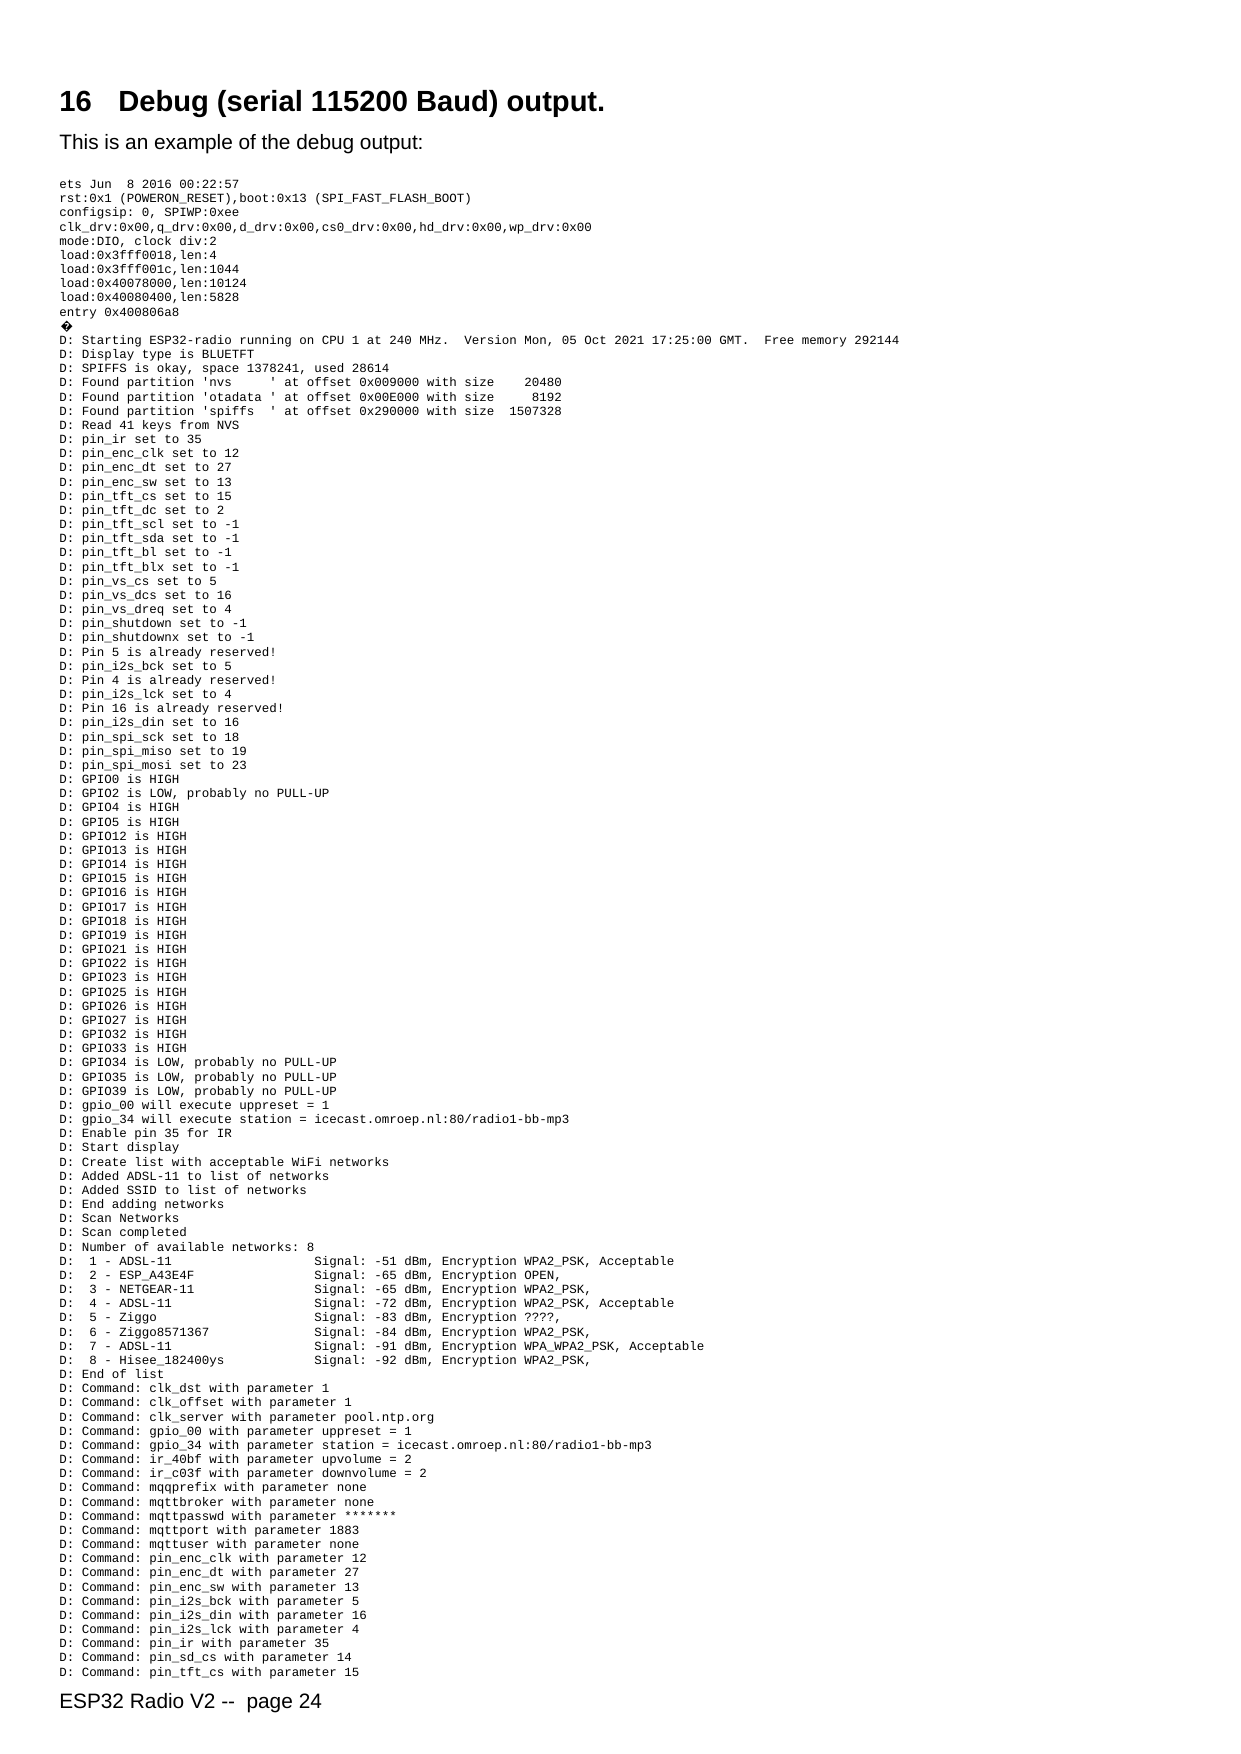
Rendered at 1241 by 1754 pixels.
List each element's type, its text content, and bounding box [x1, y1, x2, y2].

text D: 8 - Hisee_182400ys Signal: -92 dBm, Encryption WPA2_PSK, [59, 1354, 1181, 1368]
text D: Found partition 'nvs ' at offset 0x009000 with size 20480 [59, 376, 1181, 391]
text D: Found partition 'otadata ' at offset 0x00E000 with size 8192 [59, 391, 1181, 405]
text D: Pin 16 is already reserved! [59, 702, 1181, 716]
text D: GPIO16 is HIGH [59, 886, 1181, 901]
text D: 4 - ADSL-11 Signal: -72 dBm, Encryption WPA2_PSK, Acceptable [59, 1297, 1181, 1311]
text D: pin_spi_mosi set to 23 [59, 759, 1181, 773]
text D: pin_tft_cs set to 15 [59, 490, 1181, 504]
text D: GPIO17 is HIGH [59, 901, 1181, 915]
text D: GPIO21 is HIGH [59, 943, 1181, 957]
text D: SPIFFS is okay, space 1378241, used 28614 [59, 362, 1181, 376]
text D: Command: pin_i2s_bck with parameter 5 [59, 1595, 1181, 1609]
text D: 2 - ESP_A43E4F Signal: -65 dBm, Encryption OPEN, [59, 1269, 1181, 1283]
text D: gpio_34 will execute station = icecast.omroep.nl:80/radio1-bb-mp3 [59, 1113, 1181, 1127]
text D: Start display [59, 1141, 1181, 1156]
text This is an example of the debug output: [59, 130, 1181, 154]
text D: GPIO32 is HIGH [59, 1028, 1181, 1042]
text D: pin_enc_sw set to 13 [59, 476, 1181, 490]
text D: Found partition 'spiffs ' at offset 0x290000 with size 1507328 [59, 405, 1181, 419]
text D: Command: mqqprefix with parameter none [59, 1481, 1181, 1496]
text D: Pin 5 is already reserved! [59, 646, 1181, 660]
text D: 6 - Ziggo8571367 Signal: -84 dBm, Encryption WPA2_PSK, [59, 1326, 1181, 1340]
text D: GPIO4 is HIGH [59, 801, 1181, 816]
text D: GPIO25 is HIGH [59, 986, 1181, 1000]
text D: 3 - NETGEAR-11 Signal: -65 dBm, Encryption WPA2_PSK, [59, 1283, 1181, 1297]
text D: Number of available networks: 8 [59, 1241, 1181, 1255]
text D: Command: ir_40bf with parameter upvolume = 2 [59, 1453, 1181, 1467]
text D: Scan Networks [59, 1212, 1181, 1226]
text D: Create list with acceptable WiFi networks [59, 1156, 1181, 1170]
text load:0x3fff001c,len:1044 [59, 263, 1181, 277]
text D: Command: mqttbroker with parameter none [59, 1496, 1181, 1510]
text D: pin_vs_cs set to 5 [59, 575, 1181, 589]
text ets Jun 8 2016 00:22:57 [59, 178, 1181, 192]
text D: Command: pin_i2s_din with parameter 16 [59, 1609, 1181, 1623]
text D: Command: mqttport with parameter 1883 [59, 1524, 1181, 1538]
text D: GPIO5 is HIGH [59, 816, 1181, 830]
text D: GPIO33 is HIGH [59, 1042, 1181, 1056]
text D: pin_i2s_din set to 16 [59, 716, 1181, 731]
text D: GPIO18 is HIGH [59, 915, 1181, 929]
text D: Command: gpio_00 with parameter uppreset = 1 [59, 1425, 1181, 1439]
text D: pin_vs_dcs set to 16 [59, 589, 1181, 603]
text D: Command: pin_ir with parameter 35 [59, 1637, 1181, 1651]
text D: End of list [59, 1368, 1181, 1382]
text D: Command: gpio_34 with parameter station = icecast.omroep.nl:80/radio1-bb-mp3 [59, 1439, 1181, 1453]
text D: Command: pin_sd_cs with parameter 14 [59, 1651, 1181, 1666]
text D: pin_i2s_lck set to 4 [59, 688, 1181, 702]
text D: 7 - ADSL-11 Signal: -91 dBm, Encryption WPA_WPA2_PSK, Acceptable [59, 1340, 1181, 1354]
text D: GPIO27 is HIGH [59, 1014, 1181, 1028]
text D: GPIO26 is HIGH [59, 1000, 1181, 1014]
text load:0x40078000,len:10124 [59, 277, 1181, 291]
text D: GPIO39 is LOW, probably no PULL-UP [59, 1085, 1181, 1099]
text load:0x3fff0018,len:4 [59, 249, 1181, 263]
text D: gpio_00 will execute uppreset = 1 [59, 1099, 1181, 1113]
text D: pin_i2s_bck set to 5 [59, 660, 1181, 674]
text D: pin_enc_dt set to 27 [59, 461, 1181, 476]
text D: 1 - ADSL-11 Signal: -51 dBm, Encryption WPA2_PSK, Acceptable [59, 1255, 1181, 1269]
text D: Pin 4 is already reserved! [59, 674, 1181, 688]
text D: Command: mqttpasswd with parameter ******* [59, 1510, 1181, 1524]
text D: pin_vs_dreq set to 4 [59, 603, 1181, 617]
text D: Starting ESP32-radio running on CPU 1 at 240 MHz. Version Mon, 05 Oct 2021 17:25:00 GMT. Free memory 292144 [59, 334, 1181, 348]
text D: GPIO14 is HIGH [59, 858, 1181, 872]
text clk_drv:0x00,q_drv:0x00,d_drv:0x00,cs0_drv:0x00,hd_drv:0x00,wp_drv:0x00 [59, 221, 1181, 235]
text D: pin_shutdown set to -1 [59, 617, 1181, 631]
text D: GPIO15 is HIGH [59, 872, 1181, 886]
text D: 5 - Ziggo Signal: -83 dBm, Encryption ????, [59, 1311, 1181, 1326]
text rst:0x1 (POWERON_RESET),boot:0x13 (SPI_FAST_FLASH_BOOT) [59, 192, 1181, 206]
text D: pin_tft_bl set to -1 [59, 546, 1181, 561]
text D: pin_enc_clk set to 12 [59, 447, 1181, 461]
text D: Display type is BLUETFT [59, 348, 1181, 362]
text D: Command: pin_enc_dt with parameter 27 [59, 1566, 1181, 1581]
text D: Command: pin_i2s_lck with parameter 4 [59, 1623, 1181, 1637]
text mode:DIO, clock div:2 [59, 235, 1181, 249]
text D: Scan completed [59, 1226, 1181, 1241]
text D: Added SSID to list of networks [59, 1184, 1181, 1198]
text load:0x40080400,len:5828 [59, 291, 1181, 306]
text configsip: 0, SPIWP:0xee [59, 206, 1181, 221]
text D: GPIO35 is LOW, probably no PULL-UP [59, 1071, 1181, 1085]
text D: Command: ir_c03f with parameter downvolume = 2 [59, 1467, 1181, 1481]
text D: GPIO0 is HIGH [59, 773, 1181, 787]
text D: Command: pin_enc_clk with parameter 12 [59, 1552, 1181, 1566]
text D: GPIO12 is HIGH [59, 830, 1181, 844]
subtitle Debug (serial 115200 Baud) output. [59, 84, 1181, 118]
text D: Enable pin 35 for IR [59, 1127, 1181, 1141]
text D: Command: mqttuser with parameter none [59, 1538, 1181, 1552]
text D: GPIO13 is HIGH [59, 844, 1181, 858]
text D: pin_tft_scl set to -1 [59, 518, 1181, 532]
text D: GPIO19 is HIGH [59, 929, 1181, 943]
text D: Command: pin_tft_cs with parameter 15 [59, 1666, 1181, 1680]
text D: GPIO34 is LOW, probably no PULL-UP [59, 1056, 1181, 1071]
text � [59, 320, 1181, 334]
text D: pin_tft_sda set to -1 [59, 532, 1181, 546]
text D: End adding networks [59, 1198, 1181, 1212]
text D: pin_tft_blx set to -1 [59, 561, 1181, 575]
text D: Added ADSL-11 to list of networks [59, 1170, 1181, 1184]
text D: Command: clk_offset with parameter 1 [59, 1396, 1181, 1411]
text D: pin_spi_miso set to 19 [59, 745, 1181, 759]
text D: GPIO23 is HIGH [59, 971, 1181, 986]
text D: GPIO2 is LOW, probably no PULL-UP [59, 787, 1181, 801]
text D: pin_spi_sck set to 18 [59, 731, 1181, 745]
text D: Command: clk_dst with parameter 1 [59, 1382, 1181, 1396]
text D: pin_ir set to 35 [59, 433, 1181, 447]
text D: Command: pin_enc_sw with parameter 13 [59, 1581, 1181, 1595]
text D: pin_shutdownx set to -1 [59, 631, 1181, 646]
text entry 0x400806a8 [59, 306, 1181, 320]
text D: Read 41 keys from NVS [59, 419, 1181, 433]
text D: Command: clk_server with parameter pool.ntp.org [59, 1411, 1181, 1425]
text D: GPIO22 is HIGH [59, 957, 1181, 971]
text D: pin_tft_dc set to 2 [59, 504, 1181, 518]
